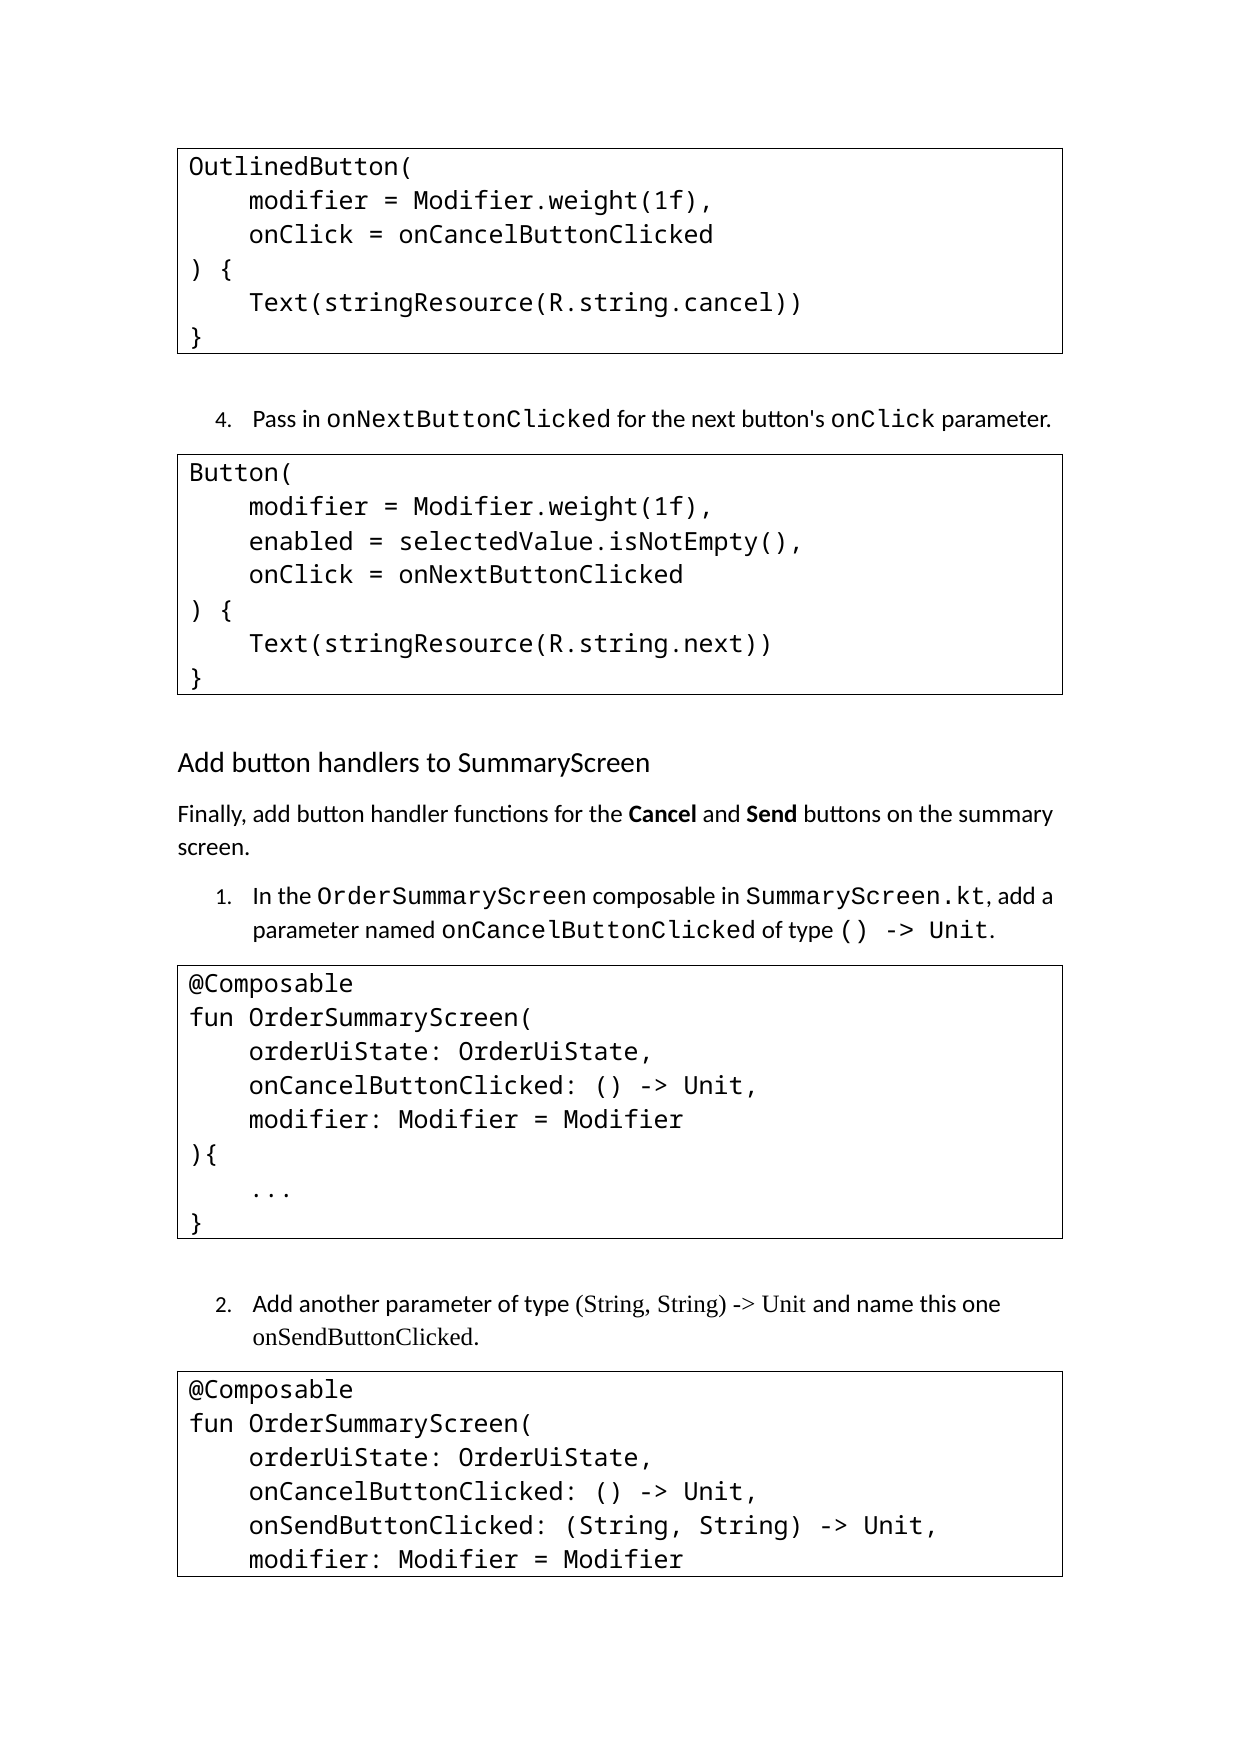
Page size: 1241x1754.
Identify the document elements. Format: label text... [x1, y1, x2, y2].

list Add another parameter of type (String, String) -> Unit and name this one onSendButtonClicked. [215, 1289, 1063, 1352]
table_header Button( modifier = Modifier.weight(1f), enabled = selectedValue.isNotEmpty(), onClick = onNextButtonClicked ) { Text(stringResource(R.string.next)) } [178, 455, 1062, 693]
list In the OrderSummaryScreen composable in SummaryScreen.kt, add a parameter named onCancelButtonClicked of type () -> Unit. [215, 880, 1063, 946]
table_header @Composable fun OrderSummaryScreen( orderUiState: OrderUiState, onCancelButtonClicked: () -> Unit, onSendButtonClicked: (String, String) -> Unit, modifier: Modifier = Modifier [178, 1372, 1062, 1576]
text Finally, add button handler functions for the Cancel and Send buttons on the summary screen. [177, 798, 1063, 862]
table_header OutlinedButton( modifier = Modifier.weight(1f), onClick = onCancelButtonClicked ) { Text(stringResource(R.string.cancel)) } [178, 149, 1062, 353]
table_header @Composable fun OrderSummaryScreen( orderUiState: OrderUiState, onCancelButtonClicked: () -> Unit, modifier: Modifier = Modifier ){ ... } [178, 966, 1062, 1238]
text Add button handlers to SummaryScreen [177, 744, 1063, 779]
list Pass in onNextButtonClicked for the next button's onClick parameter. [215, 403, 1063, 435]
